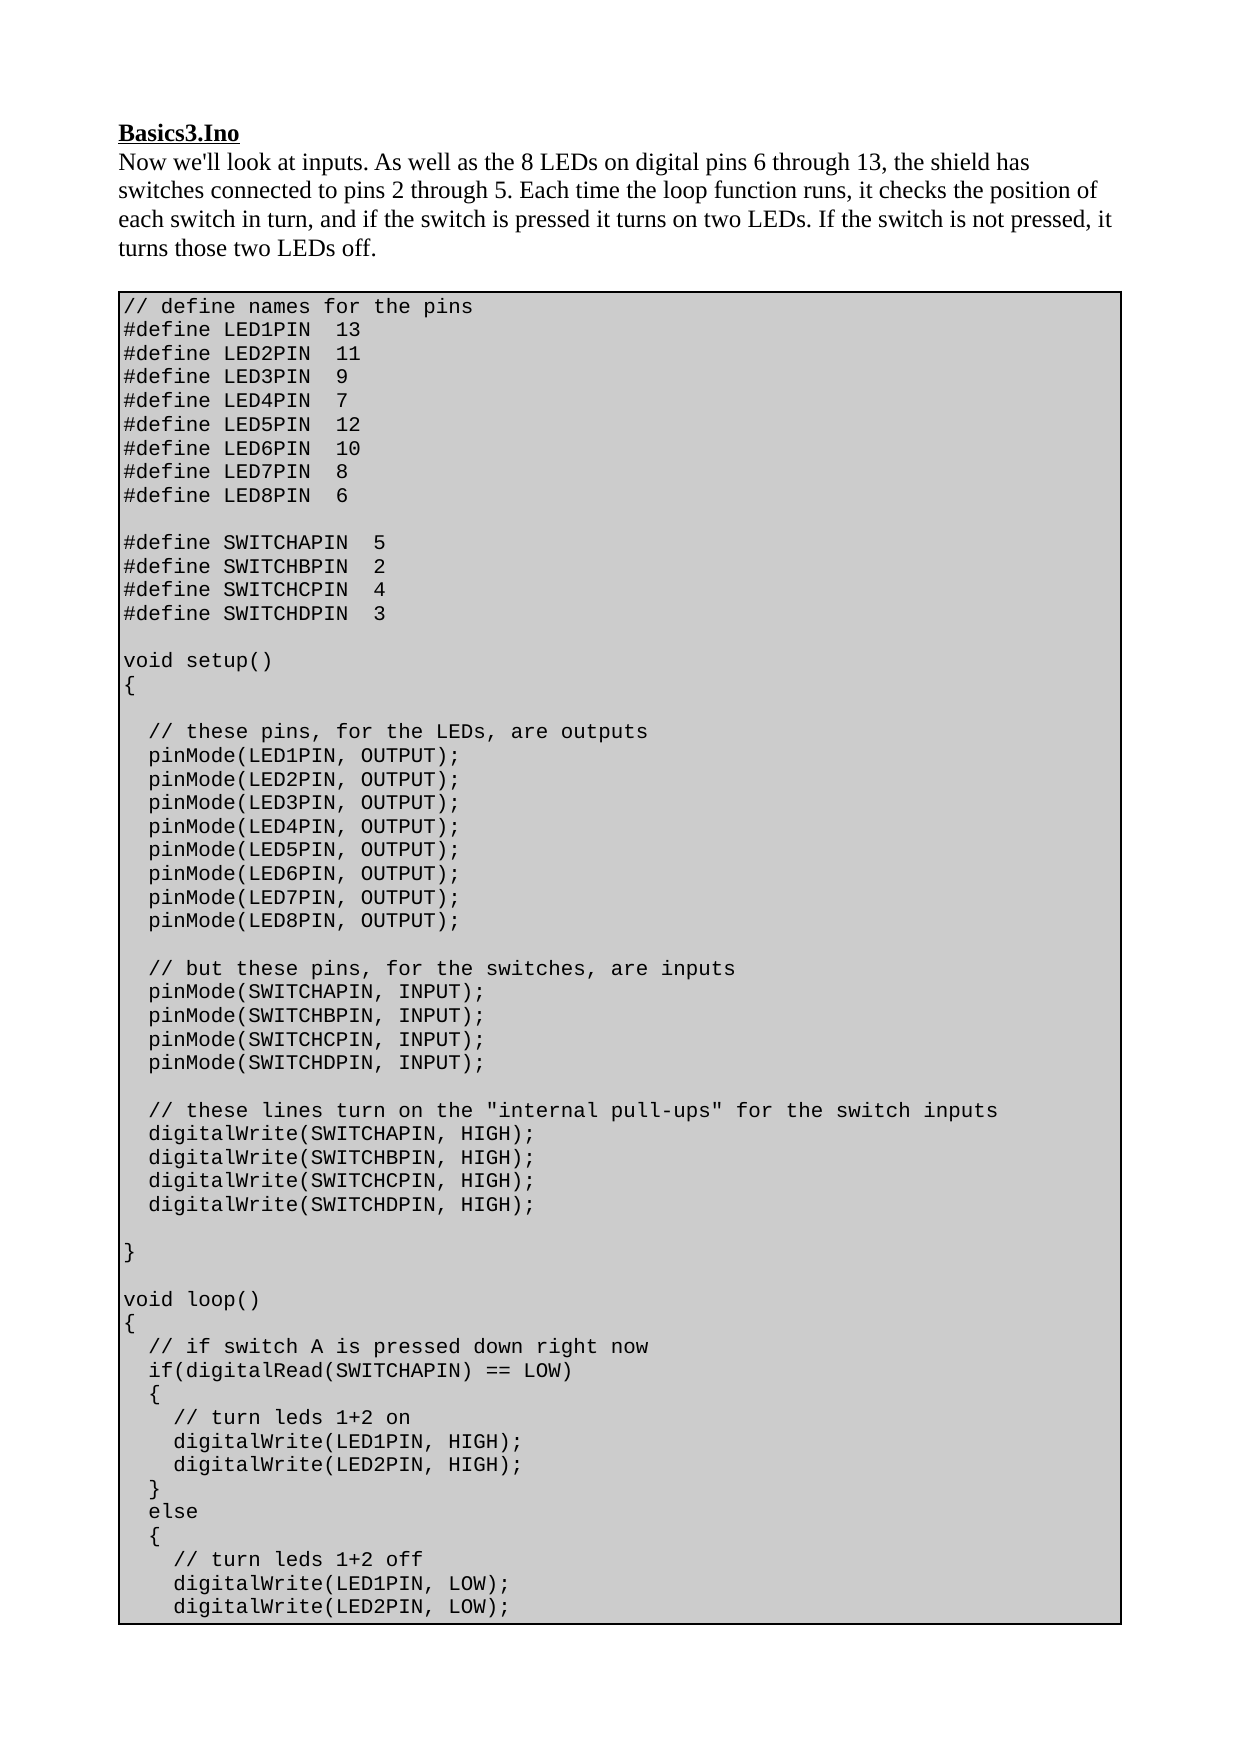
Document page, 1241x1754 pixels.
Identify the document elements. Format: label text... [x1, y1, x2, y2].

text #define SWITCHCPIN 4 [120, 574, 1120, 598]
text { [120, 669, 1120, 693]
text { [120, 1520, 1120, 1544]
text if(digitalRead(SWITCHAPIN) == LOW) [120, 1355, 1120, 1378]
text digitalWrite(SWITCHCPIN, HIGH); [120, 1166, 1120, 1189]
text pinMode(SWITCHBPIN, INPUT); [120, 1000, 1120, 1024]
text Basics3.Ino [118, 118, 1122, 147]
text pinMode(LED3PIN, OUTPUT); [120, 787, 1120, 811]
text digitalWrite(SWITCHAPIN, HIGH); [120, 1118, 1120, 1142]
text #define SWITCHAPIN 5 [120, 527, 1120, 551]
text } [120, 1473, 1120, 1497]
text #define LED2PIN 11 [120, 338, 1120, 362]
text // but these pins, for the switches, are inputs [120, 953, 1120, 976]
text // define names for the pins [120, 293, 1120, 314]
text pinMode(LED7PIN, OUTPUT); [120, 882, 1120, 905]
text else [120, 1497, 1120, 1520]
text #define LED7PIN 8 [120, 456, 1120, 480]
text #define LED4PIN 7 [120, 385, 1120, 409]
text #define LED3PIN 9 [120, 362, 1120, 385]
text // if switch A is pressed down right now [120, 1331, 1120, 1355]
text digitalWrite(LED1PIN, HIGH); [120, 1426, 1120, 1449]
text #define LED1PIN 13 [120, 314, 1120, 338]
text pinMode(LED6PIN, OUTPUT); [120, 858, 1120, 882]
text pinMode(SWITCHCPIN, INPUT); [120, 1024, 1120, 1047]
text pinMode(LED5PIN, OUTPUT); [120, 834, 1120, 858]
text void loop() [120, 1284, 1120, 1307]
text void setup() [120, 645, 1120, 669]
text // turn leds 1+2 off [120, 1544, 1120, 1567]
text digitalWrite(LED2PIN, LOW); [120, 1591, 1120, 1623]
text digitalWrite(SWITCHBPIN, HIGH); [120, 1142, 1120, 1166]
text pinMode(LED8PIN, OUTPUT); [120, 905, 1120, 929]
text pinMode(LED4PIN, OUTPUT); [120, 811, 1120, 834]
text pinMode(SWITCHAPIN, INPUT); [120, 976, 1120, 1000]
text #define SWITCHBPIN 2 [120, 551, 1120, 574]
text { [120, 1307, 1120, 1331]
text pinMode(LED1PIN, OUTPUT); [120, 740, 1120, 763]
text digitalWrite(LED1PIN, LOW); [120, 1567, 1120, 1591]
text #define SWITCHDPIN 3 [120, 598, 1120, 622]
text { [120, 1378, 1120, 1402]
text #define LED5PIN 12 [120, 409, 1120, 432]
text digitalWrite(SWITCHDPIN, HIGH); [120, 1189, 1120, 1213]
text // these lines turn on the "internal pull-ups" for the switch inputs [120, 1094, 1120, 1118]
text #define LED6PIN 10 [120, 432, 1120, 456]
text #define LED8PIN 6 [120, 480, 1120, 503]
text // turn leds 1+2 on [120, 1402, 1120, 1426]
text digitalWrite(LED2PIN, HIGH); [120, 1449, 1120, 1473]
text Now we'll look at inputs. As well as the 8 LEDs on digital pins 6 through 13, the shield has switches connected to pins 2 through 5. Each time the loop function runs, it checks the position of each switch in turn, and if the switch is pressed it turns on two LEDs. If the switch is not pressed, it turns those two LEDs off. [118, 147, 1122, 262]
text // these pins, for the LEDs, are outputs [120, 716, 1120, 740]
text } [120, 1236, 1120, 1260]
text pinMode(LED2PIN, OUTPUT); [120, 763, 1120, 787]
text pinMode(SWITCHDPIN, INPUT); [120, 1047, 1120, 1071]
